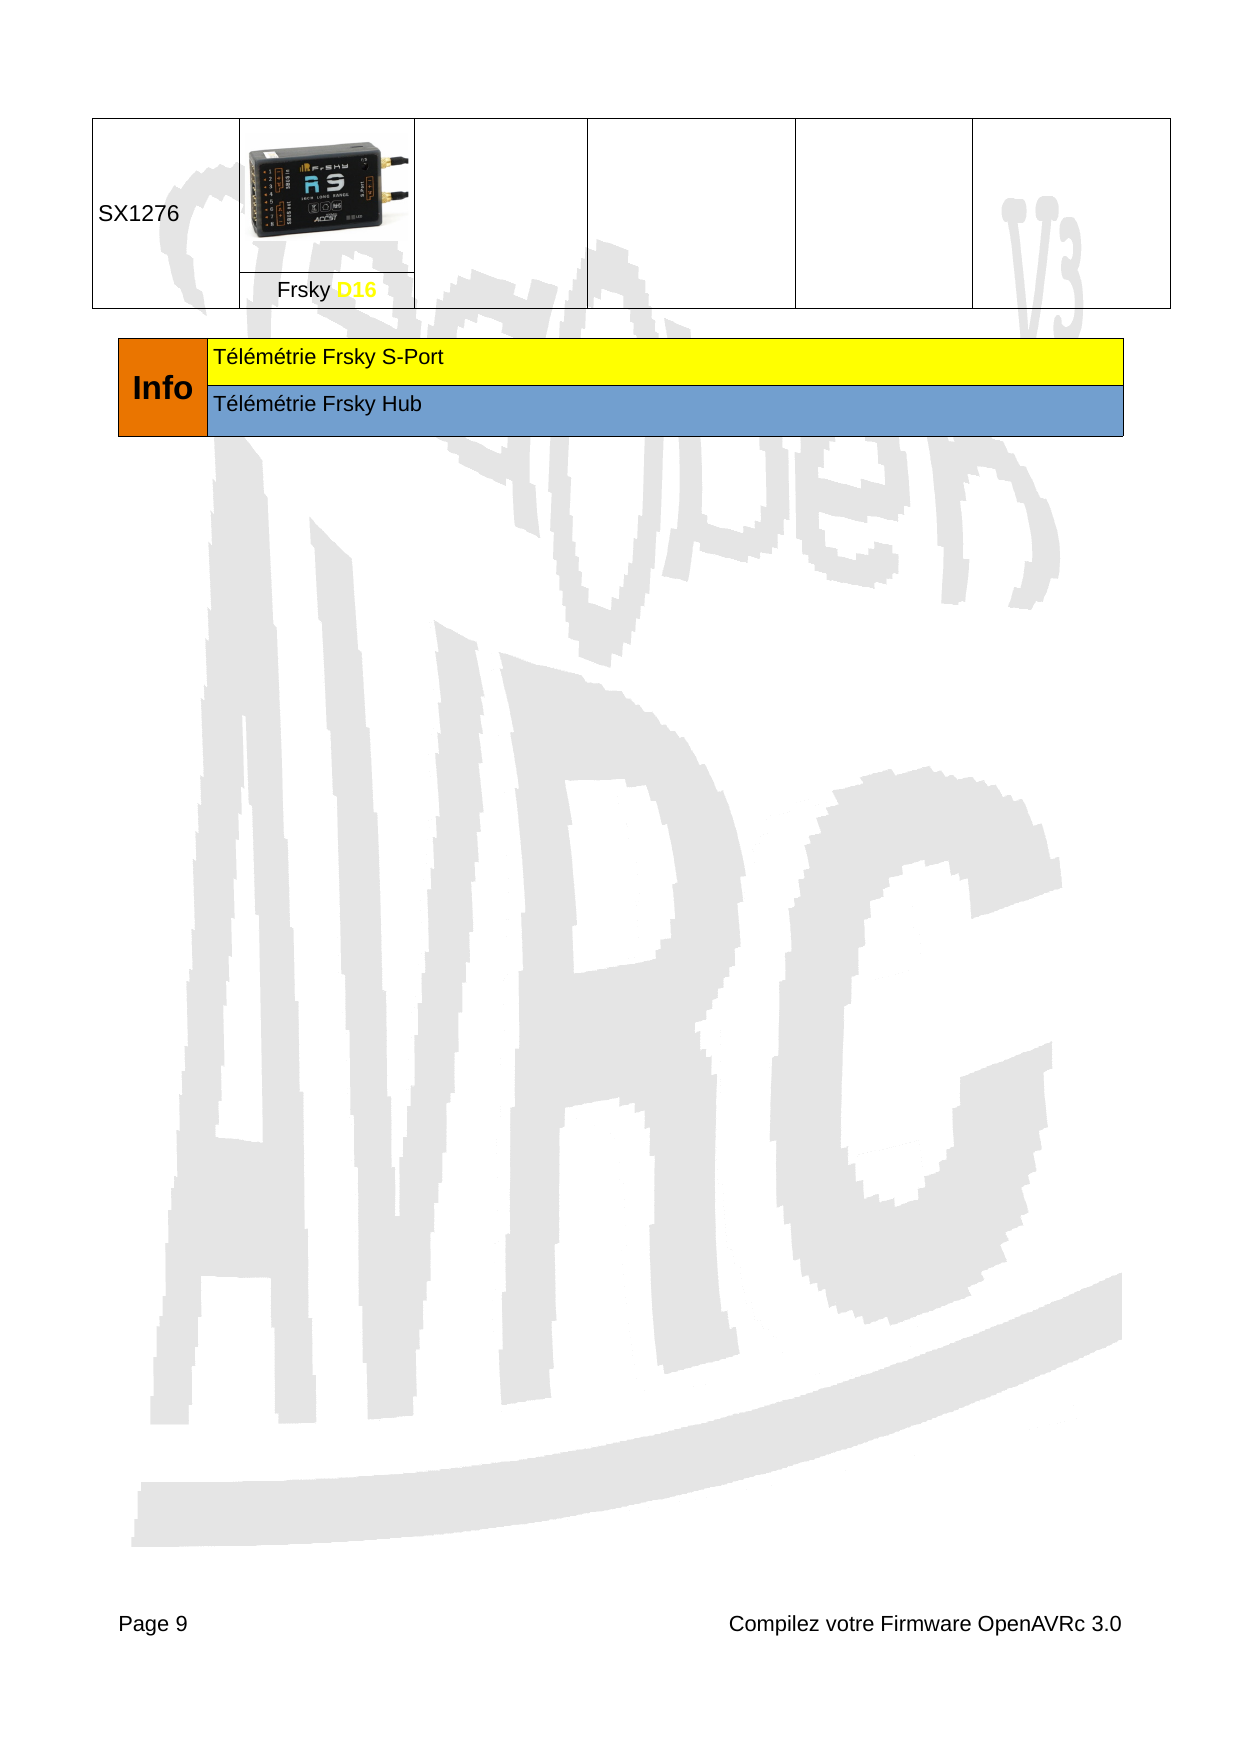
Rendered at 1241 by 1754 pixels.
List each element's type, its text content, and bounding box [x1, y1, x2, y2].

table_cell Télémétrie Frsky Hub [208, 386, 1123, 436]
table_cell [973, 119, 1170, 308]
picture [244, 133, 409, 241]
table_cell [415, 119, 587, 308]
table_cell [796, 119, 972, 308]
table_header Télémétrie Frsky S-Port [208, 339, 1123, 385]
table_cell [588, 119, 795, 308]
table_header Info [119, 339, 207, 436]
table_cell [240, 119, 414, 272]
table_cell Frsky D16 [240, 273, 414, 308]
table_cell SX1276 [93, 119, 239, 308]
